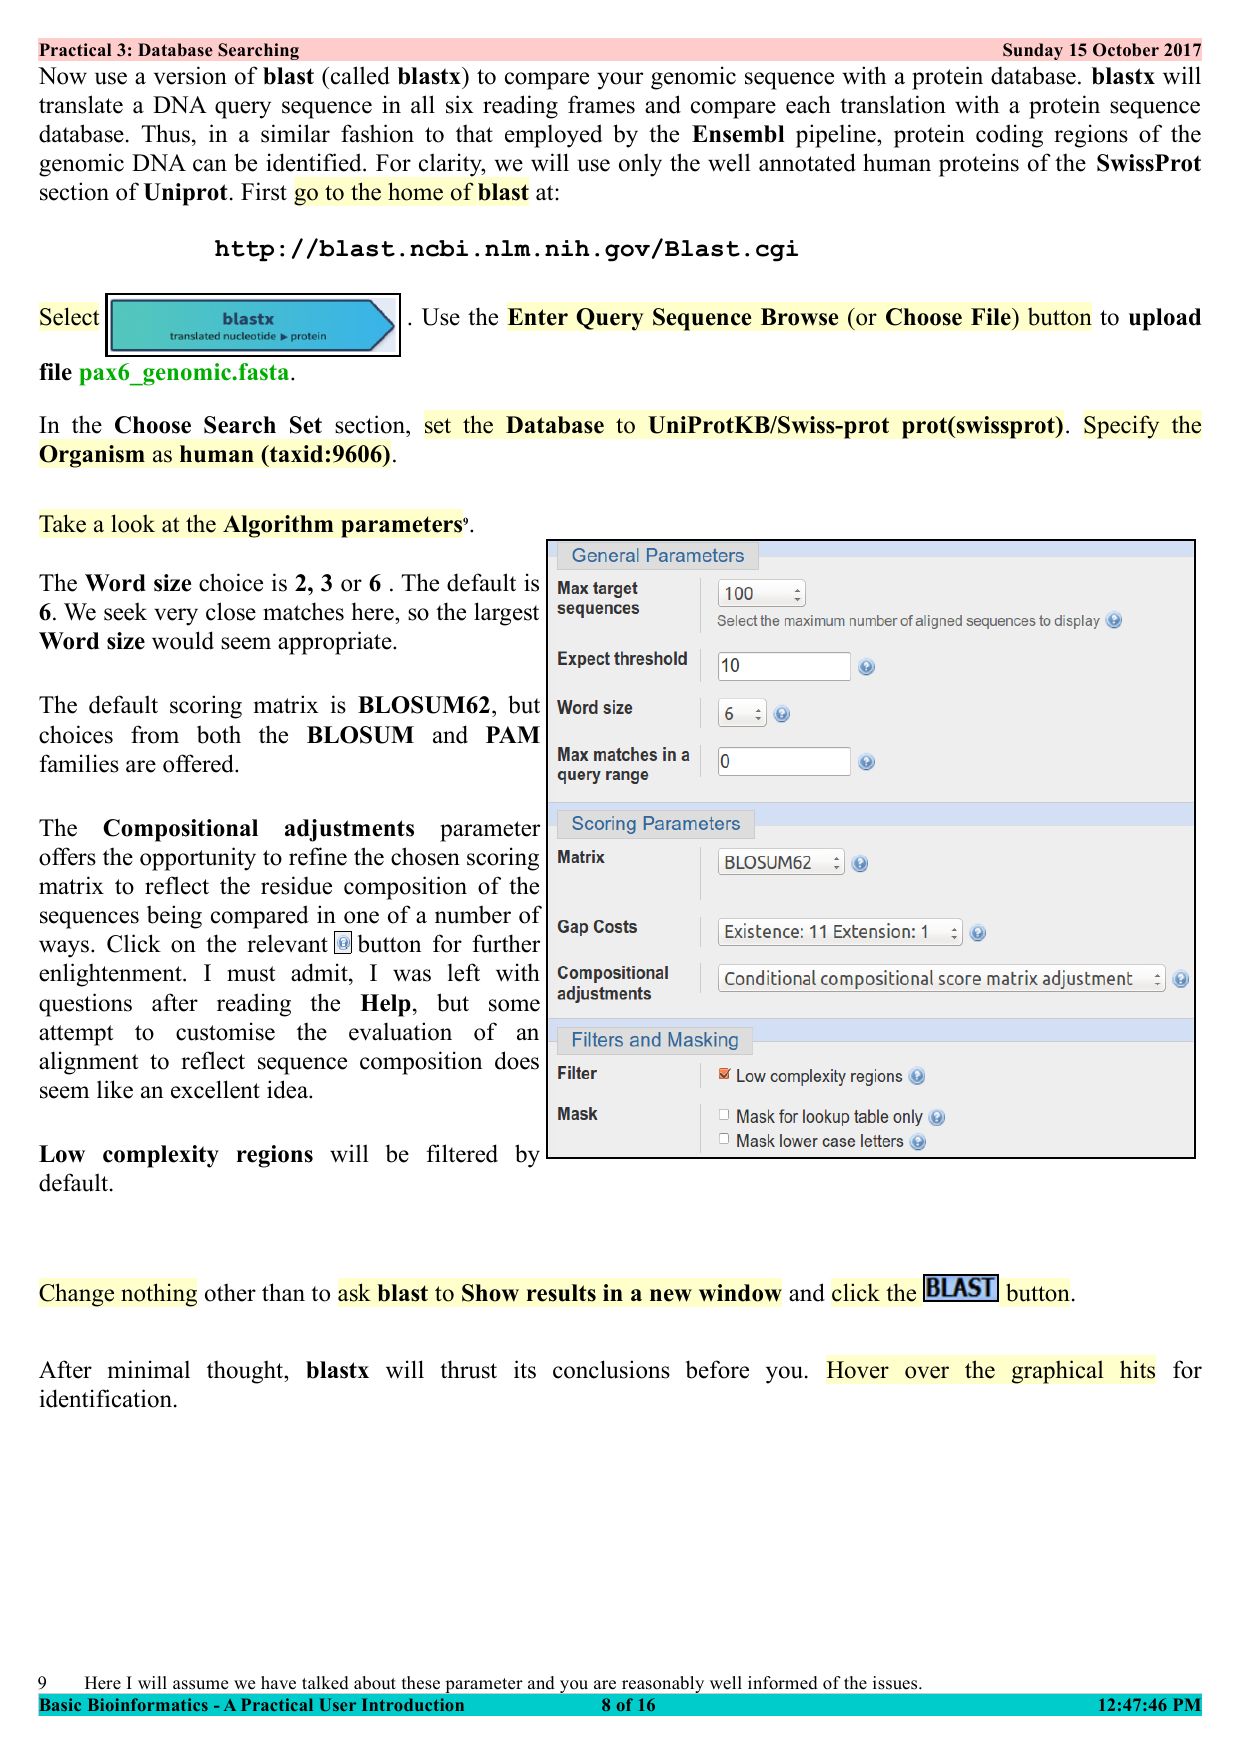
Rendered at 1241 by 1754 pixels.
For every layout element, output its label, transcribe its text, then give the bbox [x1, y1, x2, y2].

text Take a look at the Algorithm parameters. [38, 509, 1202, 538]
text Change nothing other than to ask blast to Show results in a new window and click the button. [38, 1273, 1202, 1307]
text The Word size choice is 2, 3 or 6 . The default is 6. We seek very close matches here, so the largest Word size would seem appropriate. [38, 568, 546, 655]
picture [110, 298, 396, 352]
picture [335, 932, 351, 953]
text http://blast.ncbi.nlm.nih.gov/Blast.cgi [38, 235, 1202, 264]
picture [926, 1276, 997, 1300]
picture [548, 541, 1194, 1157]
text The Compositional adjustments parameter offers the opportunity to refine the chosen scoring matrix to reflect the residue composition of the sequences being compared in one of a number of ways. Click on the relevantbutton for further enlightenment. I must admit, I was left with questions after reading the Help, but some attempt to customise the evaluation of an alignment to reflect sequence composition does seem like an excellent idea. [38, 813, 546, 1104]
text After minimal thought, blastx will thrust its conclusions before you. Hover over the graphical hits for identification. [38, 1354, 1202, 1413]
text Here I will assume we have talked about these parameter and you are reasonably well informed of the issues. [37, 1671, 1202, 1693]
text In the Choose Search Set section, set the Database to UniProtKB/Swiss-prot prot(swissprot). Specify the Organism as human (taxid:9606). [38, 410, 1202, 468]
text The default scoring matrix is BLOSUM62, but choices from both the BLOSUM and PAM families are offered. [38, 690, 546, 778]
text Now use a version of blast (called blastx) to compare your genomic sequence with a protein database. blastx will translate a DNA query sequence in all six reading frames and compare each translation with a protein sequence database. Thus, in a similar fashion to that employed by the Ensembl pipeline, protein coding regions of the genomic DNA can be identified. For clarity, we will use only the well annotated human proteins of the SwissProt section of Uniprot. First go to the home of blast at: [38, 61, 1202, 206]
text Select. Use the Enter Query Sequence Browse (or Choose File) button to upload file pax6_genomic.fasta. [38, 293, 1202, 386]
text Low complexity regions will be filtered by default. [38, 1139, 1202, 1197]
